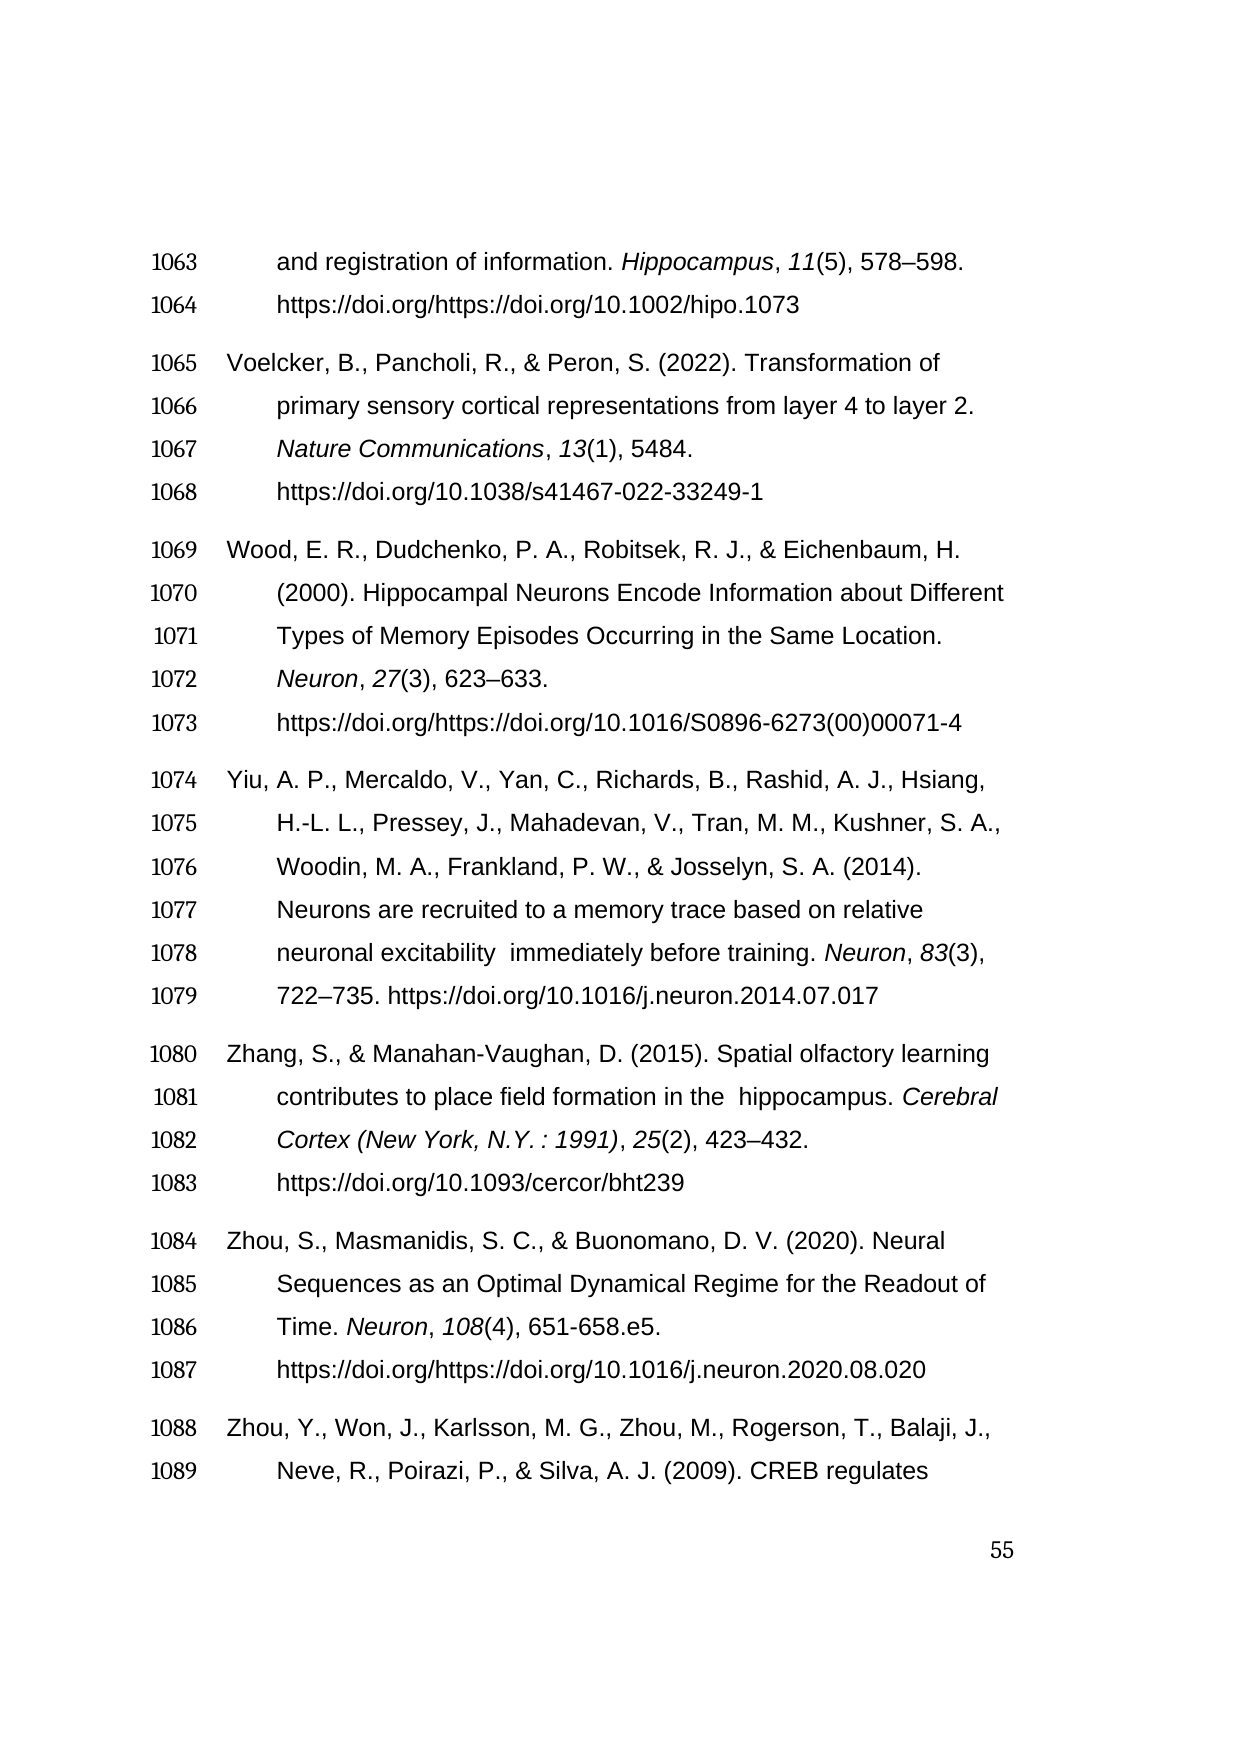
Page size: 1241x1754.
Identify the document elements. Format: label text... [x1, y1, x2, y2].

text Zhou, Y., Won, J., Karlsson, M. G., Zhou, M., Rogerson, T., Balaji, J., Neve, R., Poirazi, P., & Silva, A. J. (2009). CREB regulates [226, 1413, 1014, 1485]
text and registration of information. Hippocampus, 11(5), 578–598. https://doi.org/https://doi.org/10.1002/hipo.1073 [226, 247, 1014, 319]
text Voelcker, B., Pancholi, R., & Peron, S. (2022). Transformation of primary sensory cortical representations from layer 4 to layer 2. Nature Communications, 13(1), 5484. https://doi.org/10.1038/s41467-022-33249-1 [226, 348, 1014, 506]
text Wood, E. R., Dudchenko, P. A., Robitsek, R. J., & Eichenbaum, H. (2000). Hippocampal Neurons Encode Information about Different Types of Memory Episodes Occurring in the Same Location. Neuron, 27(3), 623–633. https://doi.org/https://doi.org/10.1016/S0896-6273(00)00071-4 [226, 535, 1014, 736]
text Zhang, S., & Manahan-Vaughan, D. (2015). Spatial olfactory learning contributes to place field formation in the hippocampus. Cerebral Cortex (New York, N.Y. : 1991), 25(2), 423–432. https://doi.org/10.1093/cercor/bht239 [226, 1039, 1014, 1197]
text Zhou, S., Masmanidis, S. C., & Buonomano, D. V. (2020). Neural Sequences as an Optimal Dynamical Regime for the Readout of Time. Neuron, 108(4), 651-658.e5. https://doi.org/https://doi.org/10.1016/j.neuron.2020.08.020 [226, 1226, 1014, 1384]
text Yiu, A. P., Mercaldo, V., Yan, C., Richards, B., Rashid, A. J., Hsiang, H.-L. L., Pressey, J., Mahadevan, V., Tran, M. M., Kushner, S. A., Woodin, M. A., Frankland, P. W., & Josselyn, S. A. (2014). Neurons are recruited to a memory trace based on relative neuronal excitability immediately before training. Neuron, 83(3), 722–735. https://doi.org/10.1016/j.neuron.2014.07.017 [226, 765, 1014, 1010]
